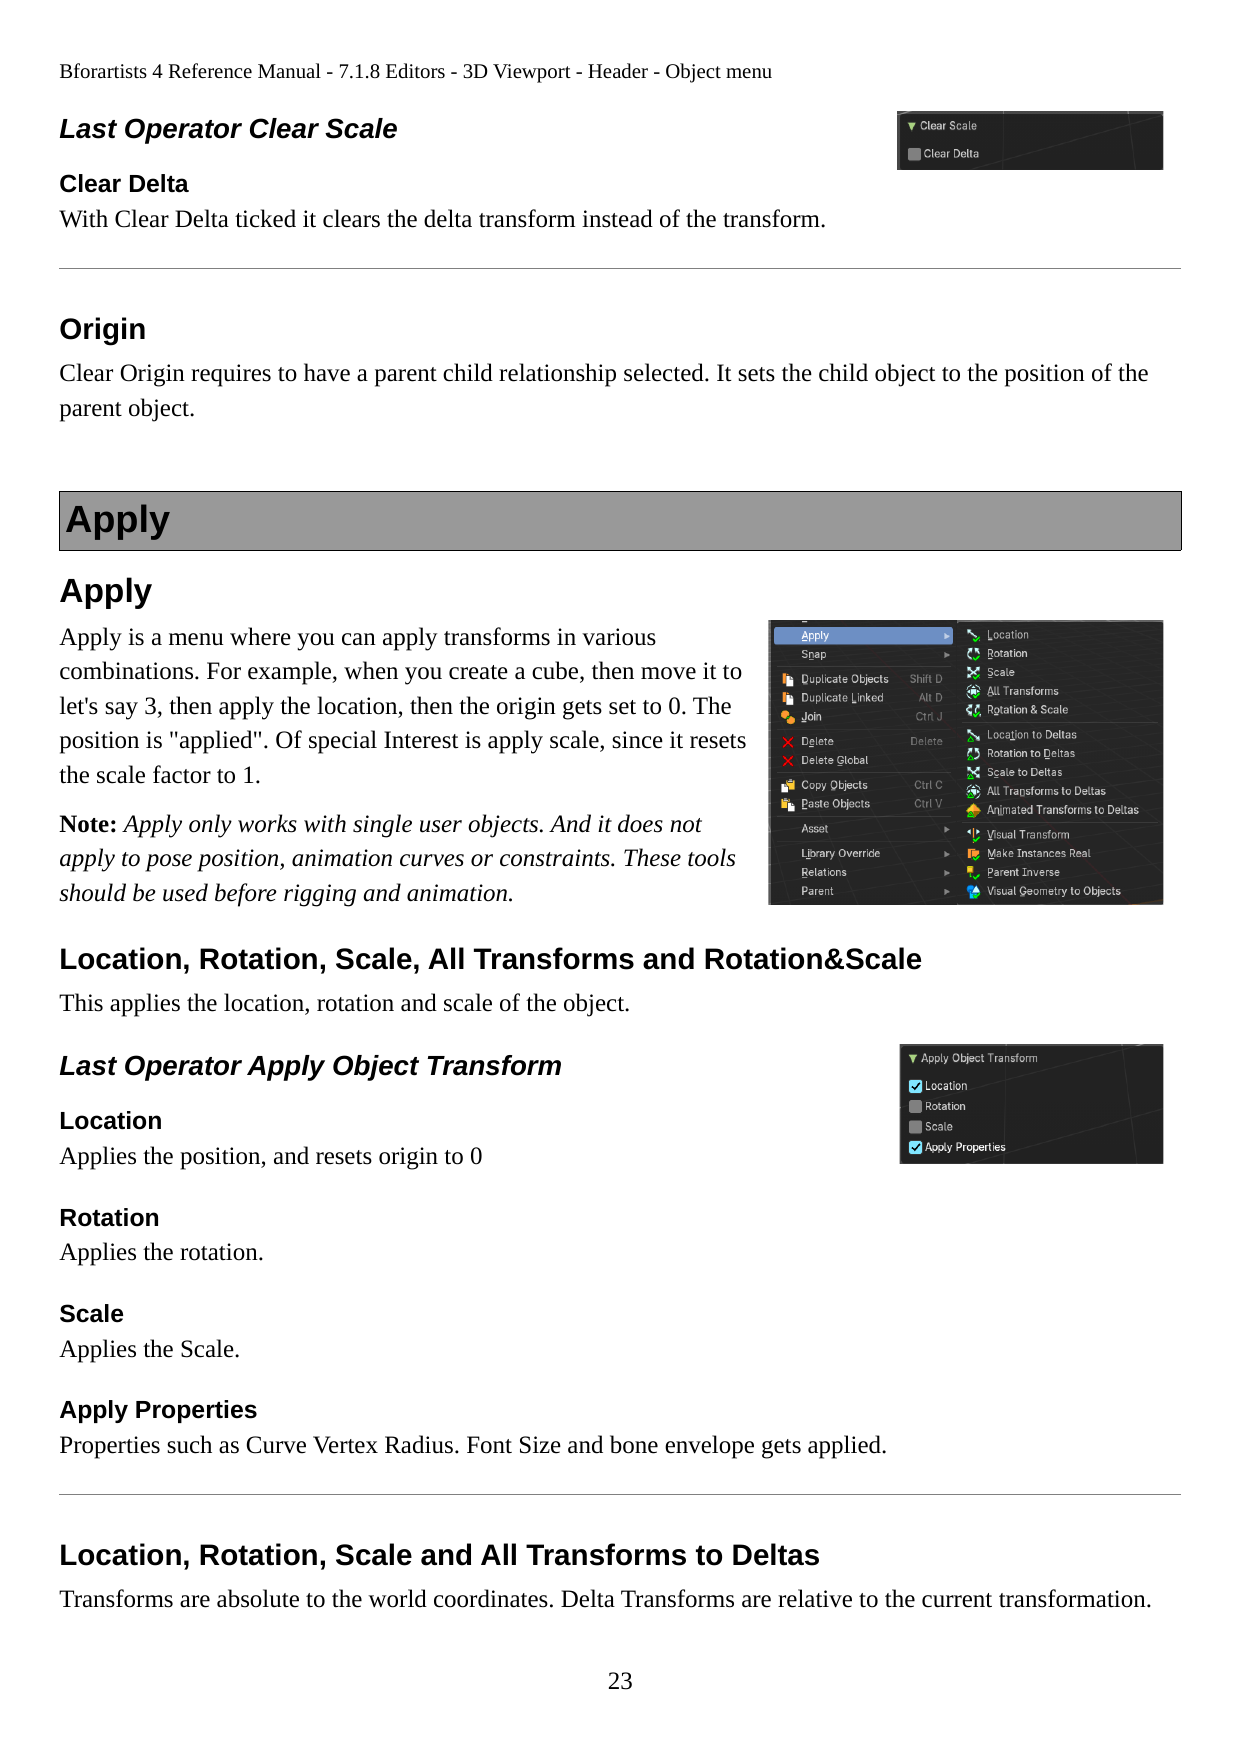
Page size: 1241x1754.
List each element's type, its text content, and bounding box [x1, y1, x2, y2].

text Apply is a menu where you can apply transforms in various combinations. For example, when you create a cube, then move it to let's say 3, then apply the location, then the origin gets set to 0. The position is "applied". Of special Interest is apply scale, since it resets the scale factor to 1. [59, 622, 768, 788]
text With Clear Delta ticked it clears the delta transform instead of the transform. [59, 204, 1181, 233]
text Applies the Scale. [59, 1334, 1181, 1363]
subtitle Origin [59, 312, 1181, 346]
subtitle Apply [59, 571, 1181, 609]
text Transforms are absolute to the world coordinates. Delta Transforms are relative to the current transformation. [59, 1584, 1181, 1613]
subtitle Location, Rotation, Scale and All Transforms to Deltas [59, 1538, 1181, 1572]
subtitle Last Operator Apply Object Transform [59, 1049, 899, 1081]
text This applies the location, rotation and scale of the object. [59, 988, 1181, 1017]
table_header Apply [60, 492, 1181, 550]
text Applies the rotation. [59, 1237, 1181, 1266]
text Properties such as Curve Vertex Radius. Font Size and bone envelope gets applied. [59, 1430, 1181, 1459]
picture [899, 1044, 1164, 1164]
subtitle [1164, 1106, 1181, 1135]
subtitle Location [59, 1106, 899, 1135]
subtitle Scale [59, 1299, 1181, 1328]
subtitle Last Operator Clear Scale [59, 113, 897, 144]
subtitle [1164, 113, 1181, 144]
text Clear Origin requires to have a parent child relationship selected. It sets the child object to the position of the parent object. [59, 358, 1181, 422]
picture [897, 111, 1164, 170]
subtitle Clear Delta [59, 169, 1181, 198]
picture [768, 620, 1164, 905]
text Applies the position, and resets origin to 0 [59, 1141, 1181, 1170]
text Note: Apply only works with single user objects. And it does not apply to pose position, animation curves or constraints. These tools should be used before rigging and animation. [59, 809, 1181, 907]
subtitle Location, Rotation, Scale, All Transforms and Rotation&Scale [59, 941, 1181, 975]
subtitle Rotation [59, 1203, 1181, 1231]
subtitle Apply Properties [59, 1395, 1181, 1424]
